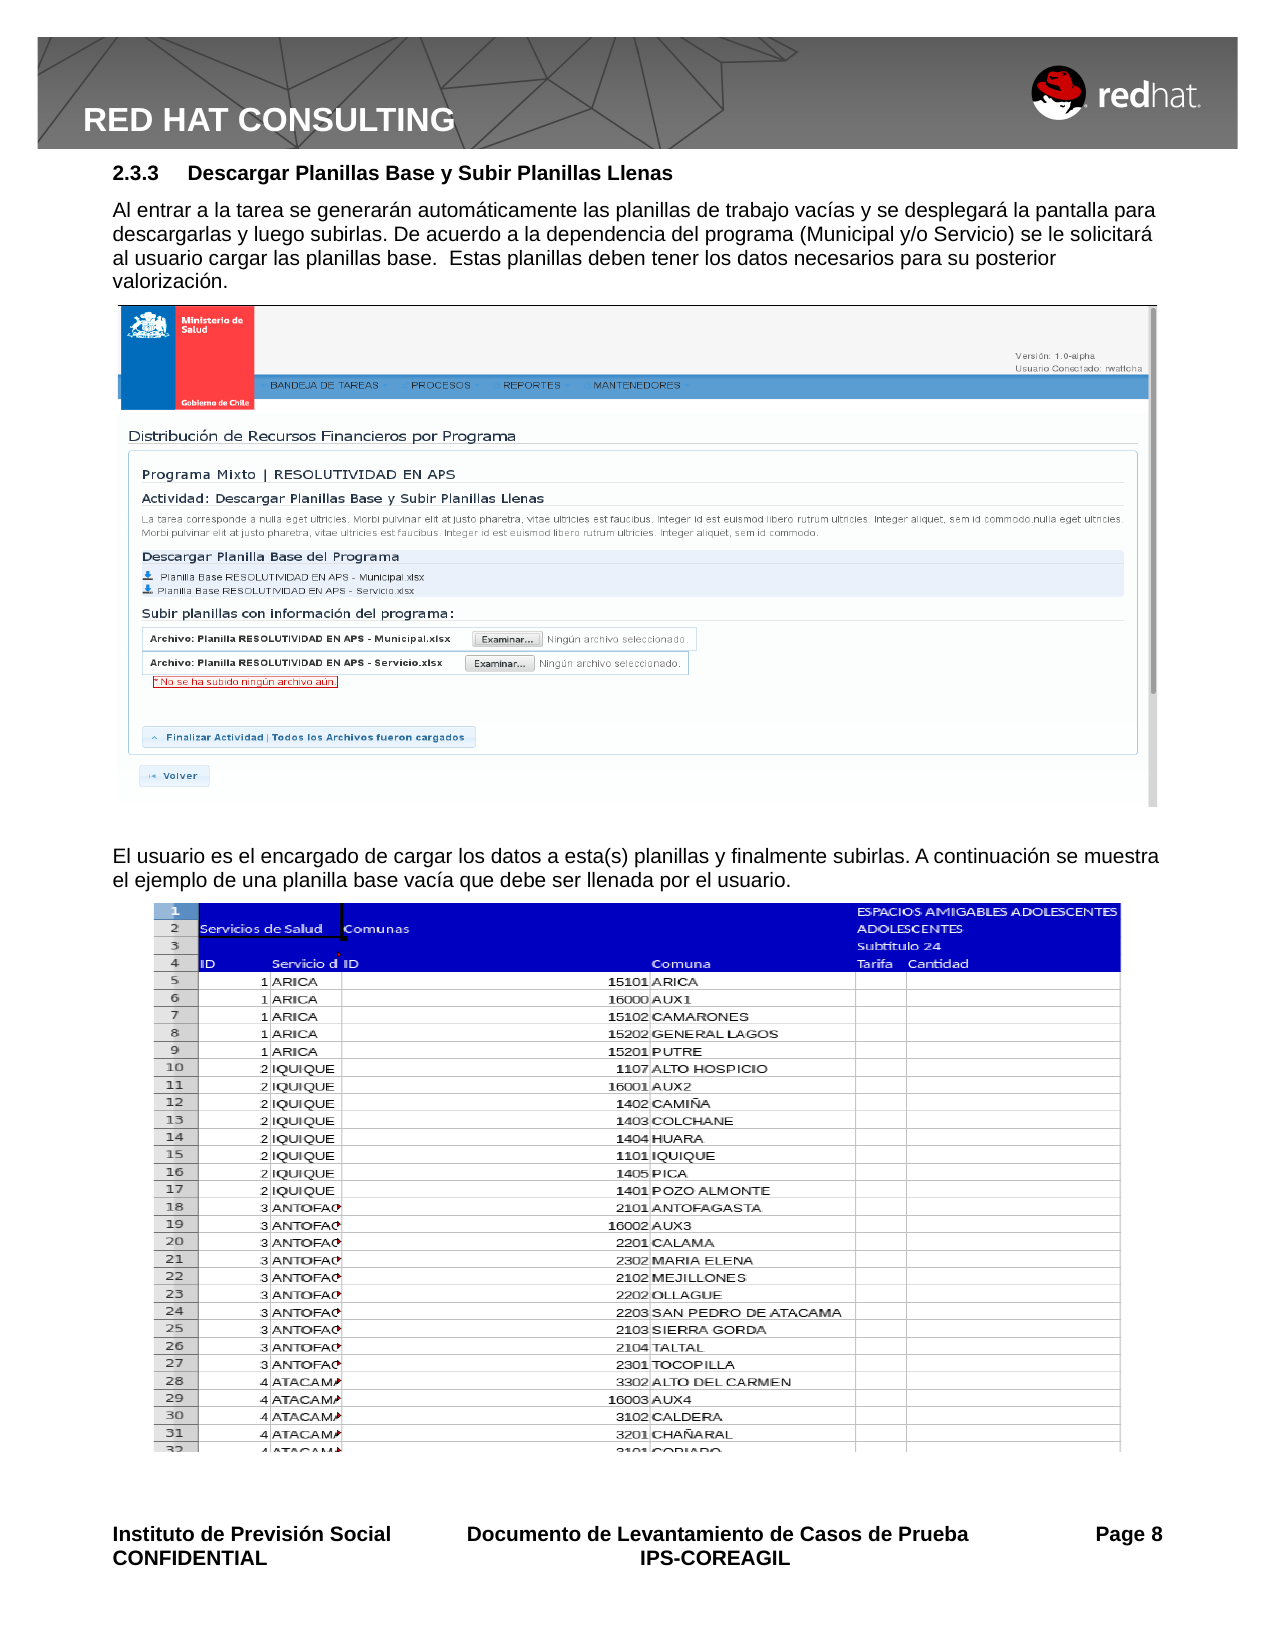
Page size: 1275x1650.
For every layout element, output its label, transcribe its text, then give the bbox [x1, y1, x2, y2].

picture [153, 903, 1122, 1452]
text El usuario es el encargado de cargar los datos a esta(s) planillas y finalmente subirlas. A continuación se muestra el ejemplo de una planilla base vacía que debe ser llenada por el usuario. [112, 843, 1162, 891]
picture [117, 305, 1158, 807]
text Al entrar a la tarea se generarán automáticamente las planillas de trabajo vacías y se desplegará la pantalla para descargarlas y luego subirlas. De acuerdo a la dependencia del programa (Municipal y/o Servicio) se le solicitará al usuario cargar las planillas base. Estas planillas deben tener los datos necesarios para su posterior valorización. [112, 197, 1162, 293]
subtitle Descargar Planillas Base y Subir Planillas Llenas [112, 161, 1162, 185]
picture [37, 37, 1238, 149]
